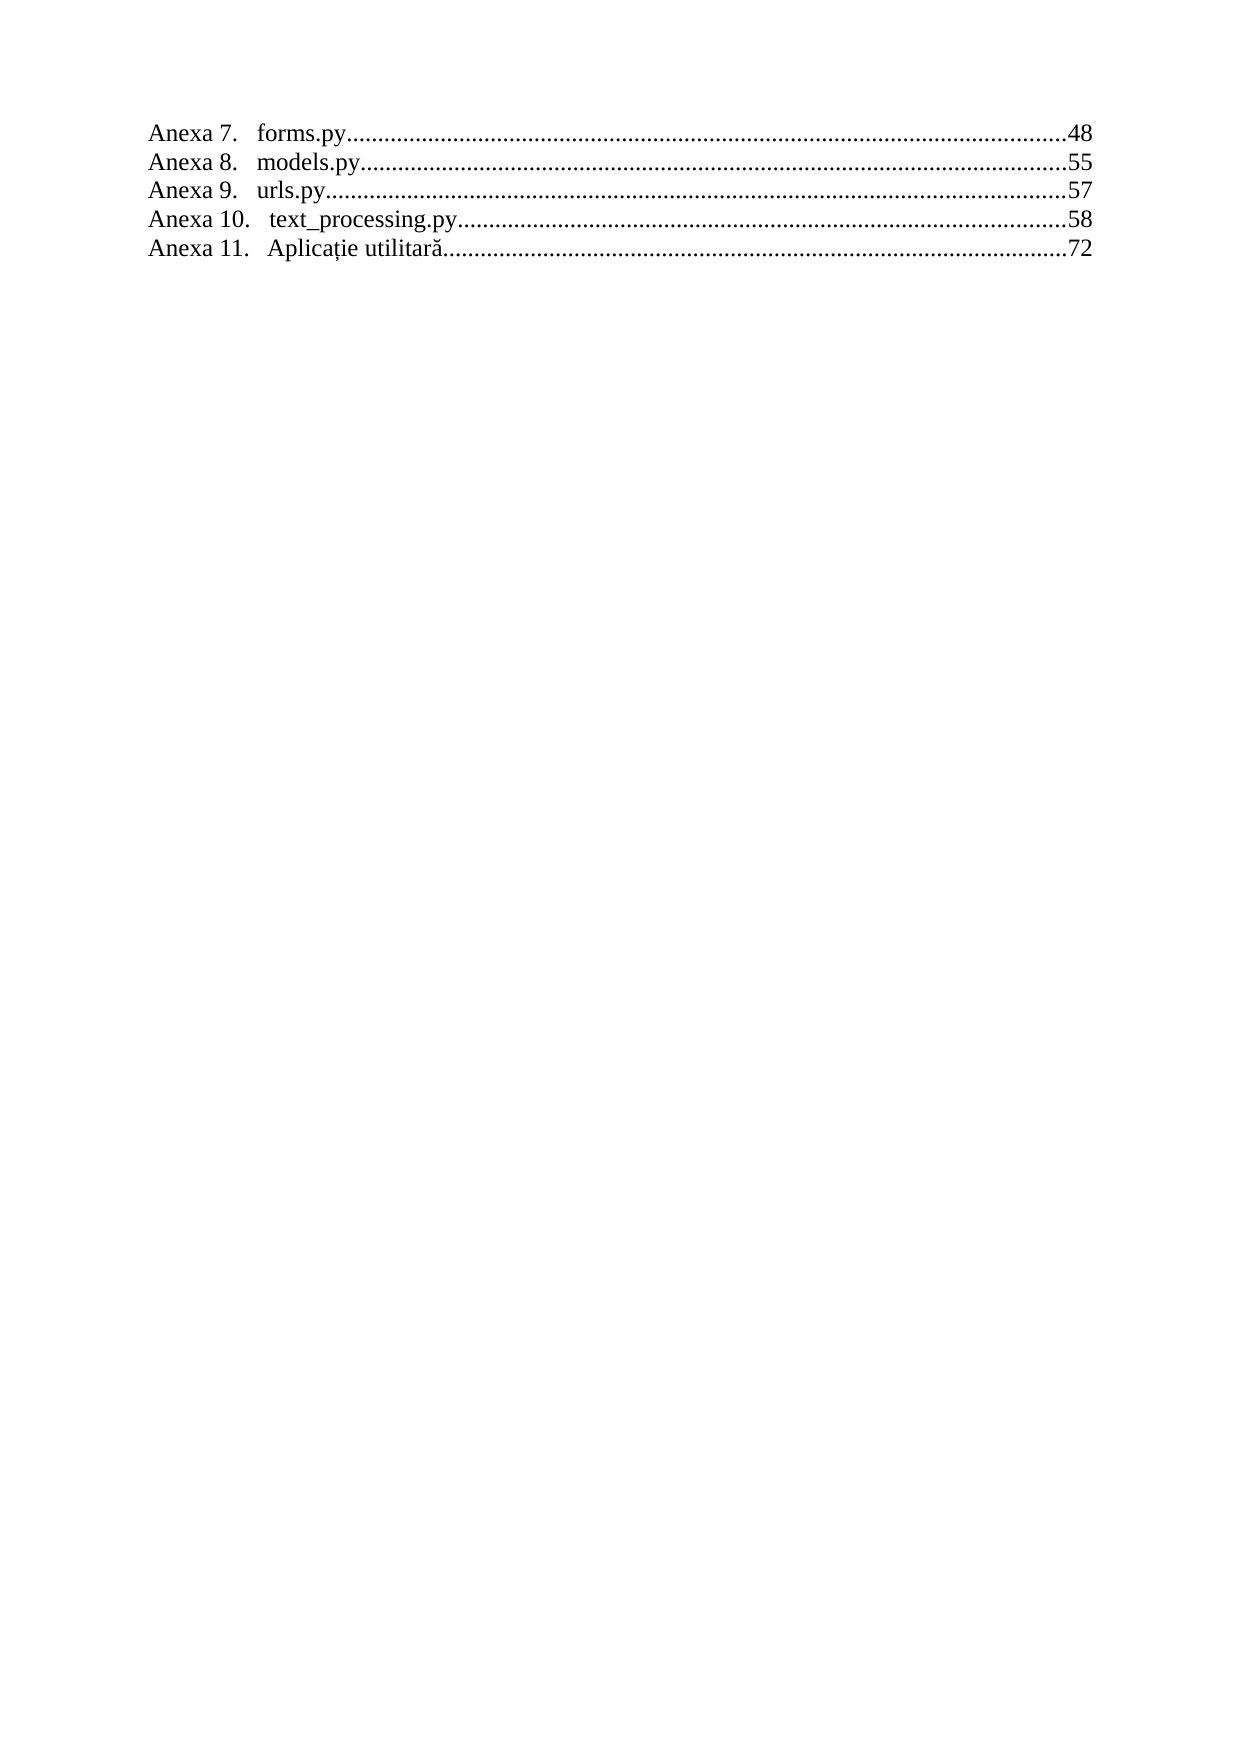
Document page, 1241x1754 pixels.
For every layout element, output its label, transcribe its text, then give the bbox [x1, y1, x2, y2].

text Anexa 7. forms.py 48 [148, 118, 1093, 147]
text Anexa 11. Aplicație utilitară 72 [148, 233, 1093, 262]
text Anexa 9. urls.py 57 [148, 176, 1093, 204]
text Anexa 10. text_processing.py 58 [148, 204, 1093, 233]
text Anexa 8. models.py 55 [148, 147, 1093, 176]
